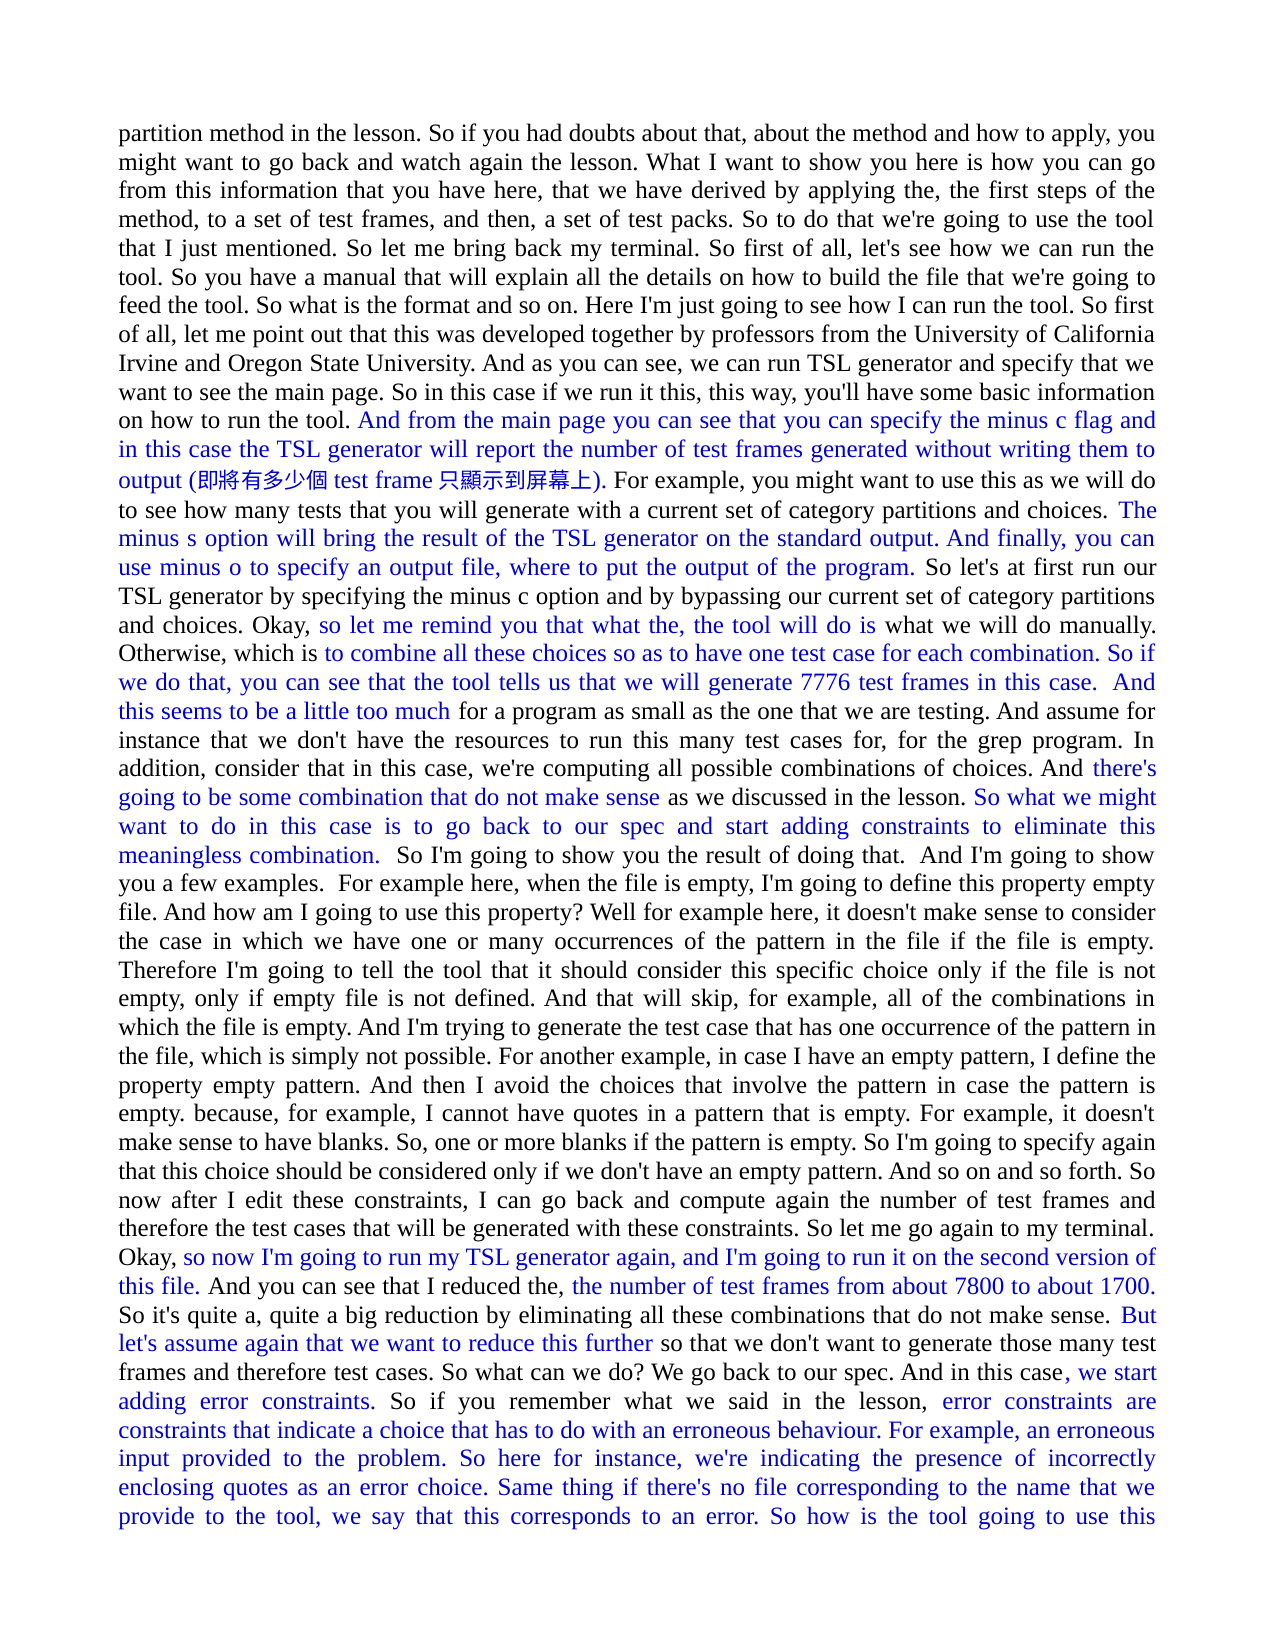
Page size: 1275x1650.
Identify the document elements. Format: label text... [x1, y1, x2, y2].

text partition method in the lesson. So if you had doubts about that, about the method and how to apply, you might want to go back and watch again the lesson. What I want to show you here is how you can go from this information that you have here, that we have derived by applying the, the first steps of the method, to a set of test frames, and then, a set of test packs. So to do that we're going to use the tool that I just mentioned. So let me bring back my terminal. So first of all, let's see how we can run the tool. So you have a manual that will explain all the details on how to build the file that we're going to feed the tool. So what is the format and so on. Here I'm just going to see how I can run the tool. So first of all, let me point out that this was developed together by professors from the University of California Irvine and Oregon State University. And as you can see, we can run TSL generator and specify that we want to see the main page. So in this case if we run it this, this way, you'll have some basic information on how to run the tool. And from the main page you can see that you can specify the minus c flag and in this case the TSL generator will report the number of test frames generated without writing them to output (即將有多少個test frame只顯示到屏幕上). For example, you might want to use this as we will do to see how many tests that you will generate with a current set of category partitions and choices. The minus s option will bring the result of the TSL generator on the standard output. And finally, you can use minus o to specify an output file, where to put the output of the program. So let's at first run our TSL generator by specifying the minus c option and by bypassing our current set of category partitions and choices. Okay, so let me remind you that what the, the tool will do is what we will do manually. Otherwise, which is to combine all these choices so as to have one test case for each combination. So if we do that, you can see that the tool tells us that we will generate 7776 test frames in this case. And this seems to be a little too much for a program as small as the one that we are testing. And assume for instance that we don't have the resources to run this many test cases for, for the grep program. In addition, consider that in this case, we're computing all possible combinations of choices. And there's going to be some combination that do not make sense as we discussed in the lesson. So what we might want to do in this case is to go back to our spec and start adding constraints to eliminate this meaningless combination. So I'm going to show you the result of doing that. And I'm going to show you a few examples. For example here, when the file is empty, I'm going to define this property empty file. And how am I going to use this property? Well for example here, it doesn't make sense to consider the case in which we have one or many occurrences of the pattern in the file if the file is empty. Therefore I'm going to tell the tool that it should consider this specific choice only if the file is not empty, only if empty file is not defined. And that will skip, for example, all of the combinations in which the file is empty. And I'm trying to generate the test case that has one occurrence of the pattern in the file, which is simply not possible. For another example, in case I have an empty pattern, I define the property empty pattern. And then I avoid the choices that involve the pattern in case the pattern is empty. because, for example, I cannot have quotes in a pattern that is empty. For example, it doesn't make sense to have blanks. So, one or more blanks if the pattern is empty. So I'm going to specify again that this choice should be considered only if we don't have an empty pattern. And so on and so forth. So now after I edit these constraints, I can go back and compute again the number of test frames and therefore the test cases that will be generated with these constraints. So let me go again to my terminal. Okay, so now I'm going to run my TSL generator again, and I'm going to run it on the second version of this file. And you can see that I reduced the, the number of test frames from about 7800 to about 1700. So it's quite a, quite a big reduction by eliminating all these combinations that do not make sense. But let's assume again that we want to reduce this further so that we don't want to generate those many test frames and therefore test cases. So what can we do? We go back to our spec. And in this case, we start adding error constraints. So if you remember what we said in the lesson, error constraints are constraints that indicate a choice that has to do with an erroneous behaviour. For example, an erroneous input provided to the problem. So here for instance, we're indicating the presence of incorrectly enclosing quotes as an error choice. Same thing if there's no file corresponding to the name that we provide to the tool, we say that this corresponds to an error. So how is the tool going to use this [118, 118, 1157, 1530]
